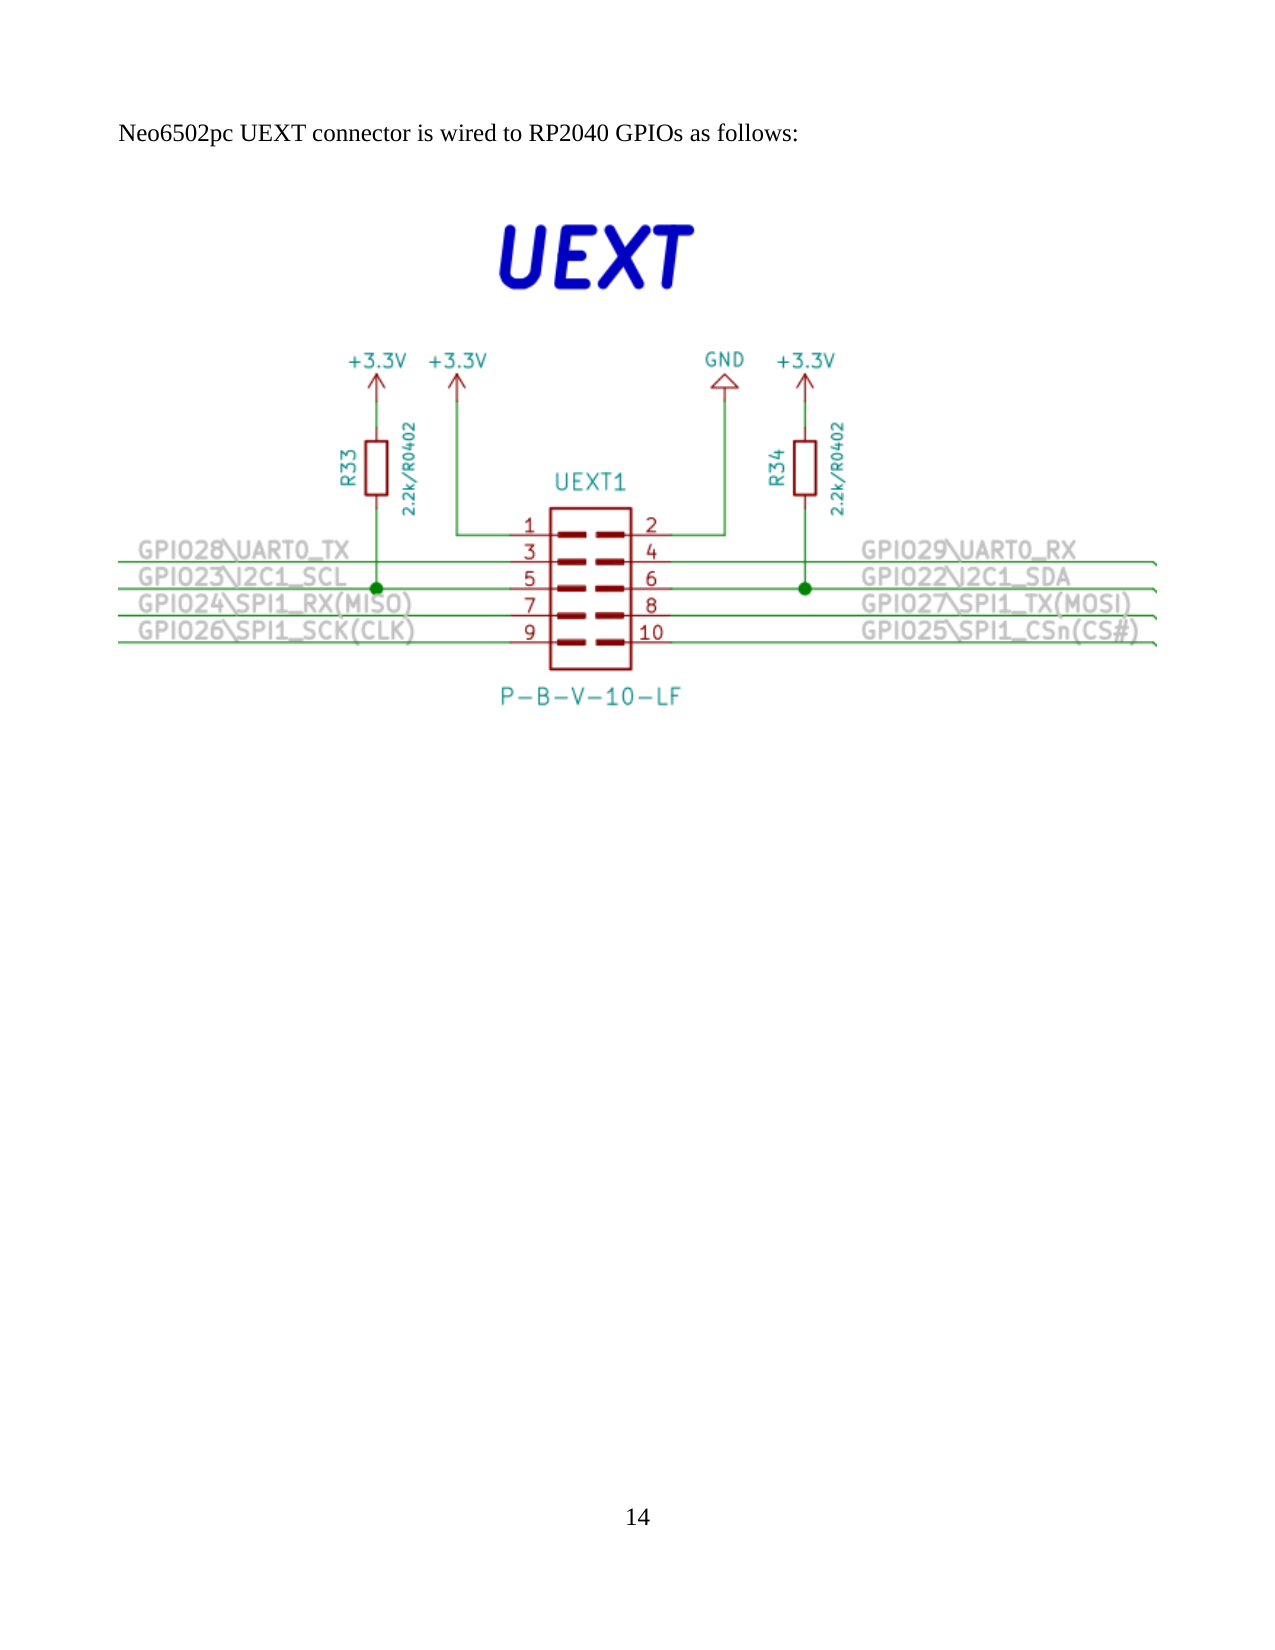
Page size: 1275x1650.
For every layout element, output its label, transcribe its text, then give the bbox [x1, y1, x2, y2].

picture [118, 165, 1157, 723]
text Neo6502pc UEXT connector is wired to RP2040 GPIOs as follows: [118, 118, 1157, 147]
